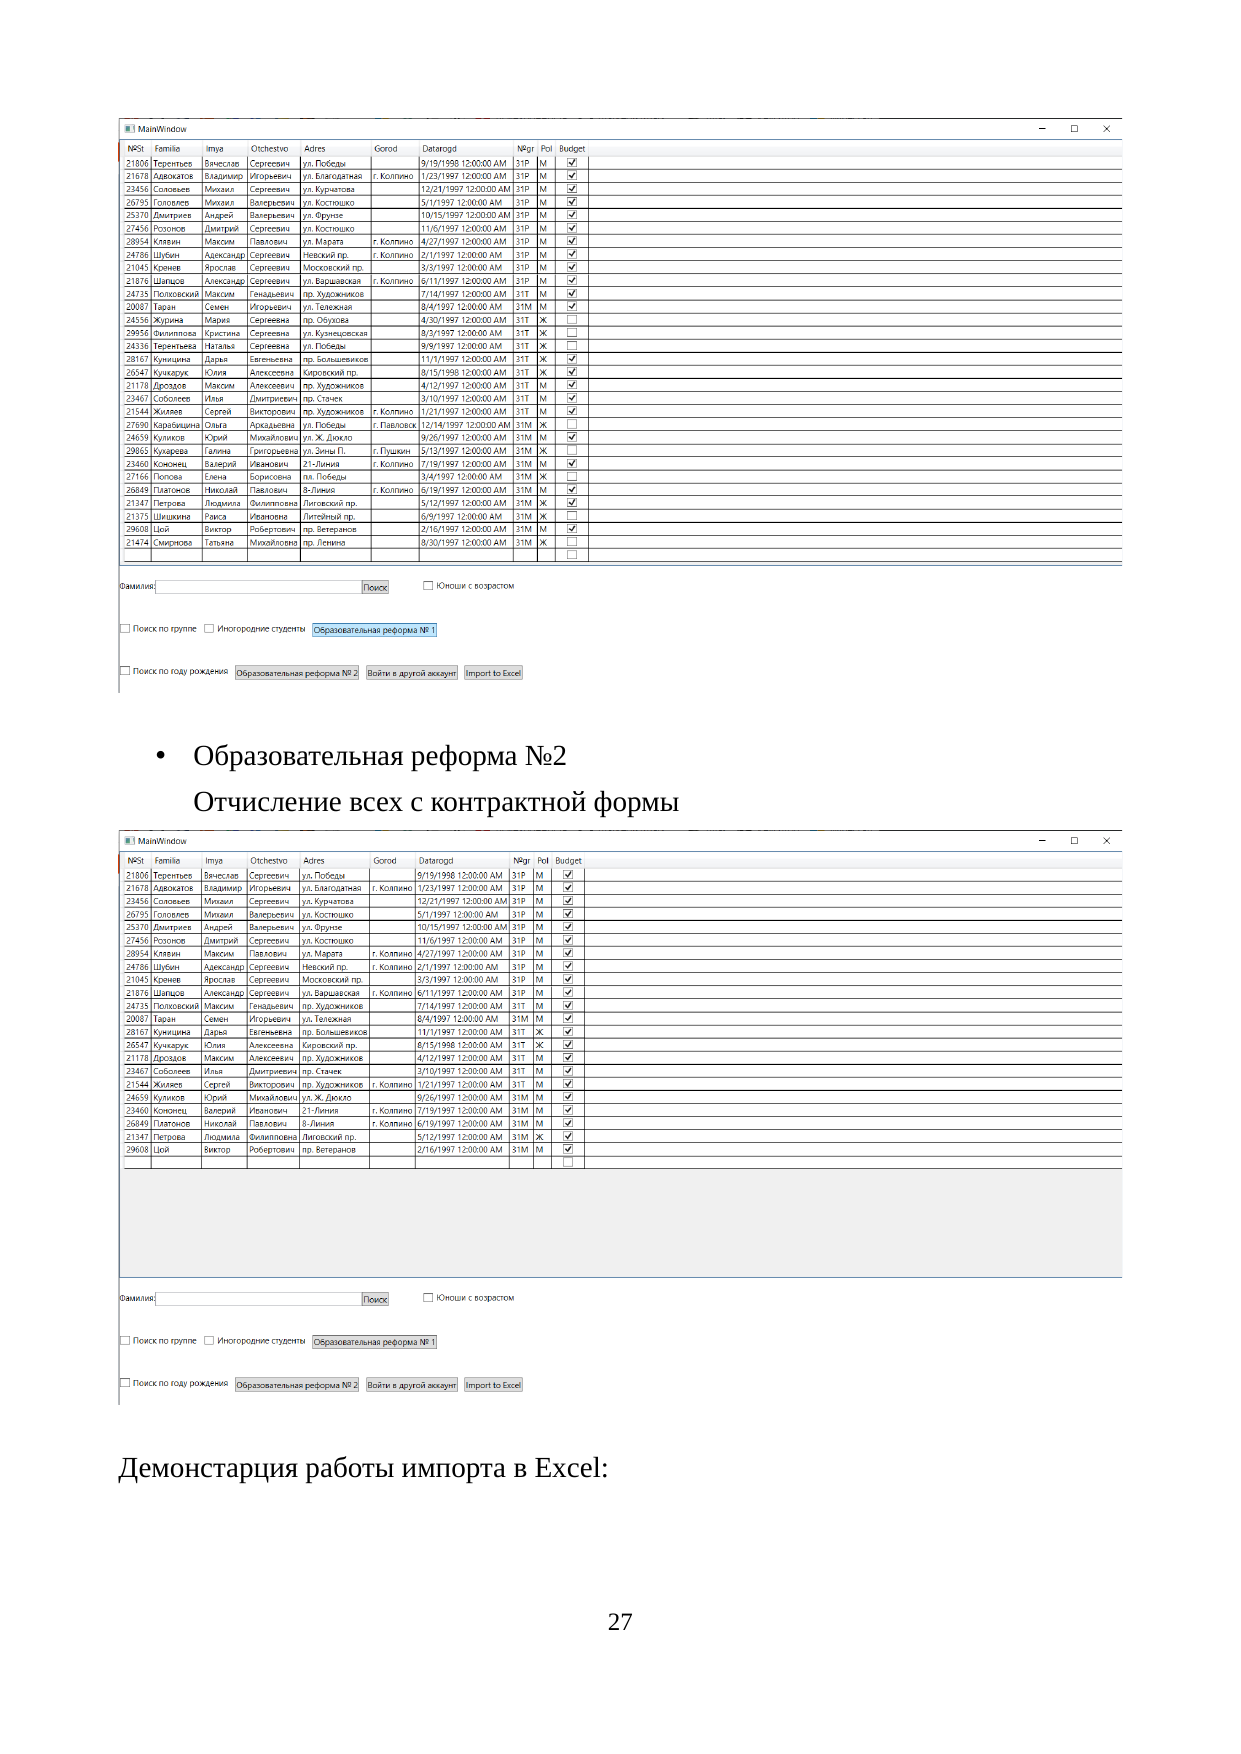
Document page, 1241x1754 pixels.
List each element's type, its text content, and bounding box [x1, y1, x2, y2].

list Образовательная реформа №2 [156, 738, 1122, 772]
text Демонстарция работы импорта в Excel: [118, 1451, 1122, 1484]
picture [118, 830, 1123, 1405]
picture [118, 118, 1123, 693]
list Отчисление всех с контрактной формы [156, 784, 1122, 818]
